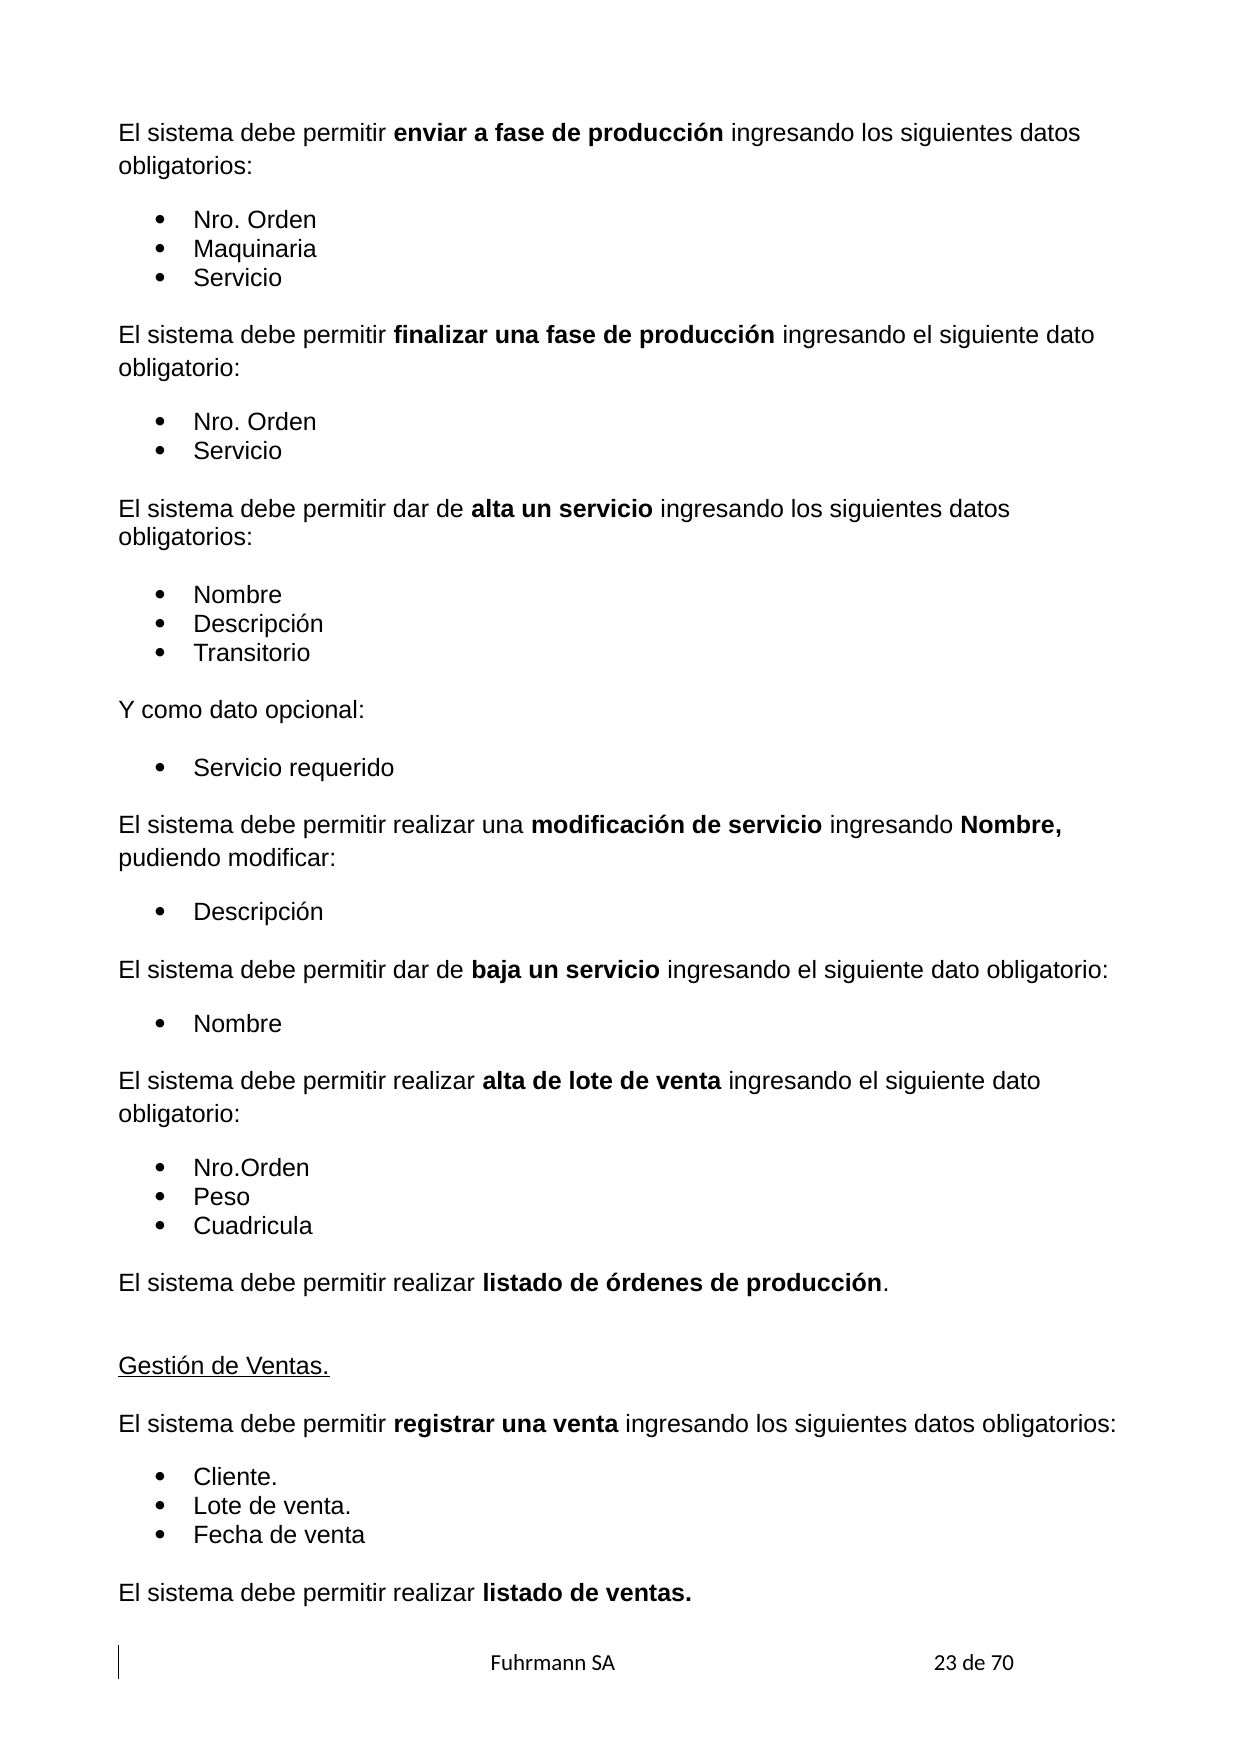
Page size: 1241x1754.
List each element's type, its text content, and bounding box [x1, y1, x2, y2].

list Servicio [156, 436, 1122, 465]
list Nombre [156, 580, 1122, 609]
text El sistema debe permitir dar de baja un servicio ingresando el siguiente dato obligatorio: [118, 955, 1122, 983]
text El sistema debe permitir realizar listado de órdenes de producción. [118, 1268, 1122, 1297]
list Transitorio [156, 638, 1122, 666]
list Cliente. [156, 1462, 1122, 1491]
list Nro.Orden [156, 1153, 1122, 1182]
text Y como dato opcional: [118, 695, 1122, 724]
list Nombre [156, 1009, 1122, 1037]
list Servicio requerido [156, 753, 1122, 782]
list Descripción [156, 609, 1122, 638]
text El sistema debe permitir enviar a fase de producción ingresando los siguientes datos obligatorios: [118, 118, 1122, 180]
text El sistema debe permitir finalizar una fase de producción ingresando el siguiente dato obligatorio: [118, 320, 1122, 382]
text El sistema debe permitir registrar una venta ingresando los siguientes datos obligatorios: [118, 1408, 1122, 1437]
text El sistema debe permitir dar de alta un servicio ingresando los siguientes datos obligatorios: [118, 494, 1122, 551]
text El sistema debe permitir realizar listado de ventas. [118, 1578, 1122, 1606]
text Gestión de Ventas. [118, 1351, 1122, 1380]
list Maquinaria [156, 234, 1122, 263]
list Lote de venta. [156, 1491, 1122, 1520]
list Servicio [156, 263, 1122, 292]
list Descripción [156, 897, 1122, 926]
list Nro. Orden [156, 205, 1122, 234]
list Fecha de venta [156, 1520, 1122, 1549]
text El sistema debe permitir realizar una modificación de servicio ingresando Nombre, pudiendo modificar: [118, 810, 1122, 872]
list Nro. Orden [156, 407, 1122, 436]
list Peso [156, 1182, 1122, 1211]
text El sistema debe permitir realizar alta de lote de venta ingresando el siguiente dato obligatorio: [118, 1066, 1122, 1128]
list Cuadricula [156, 1211, 1122, 1240]
